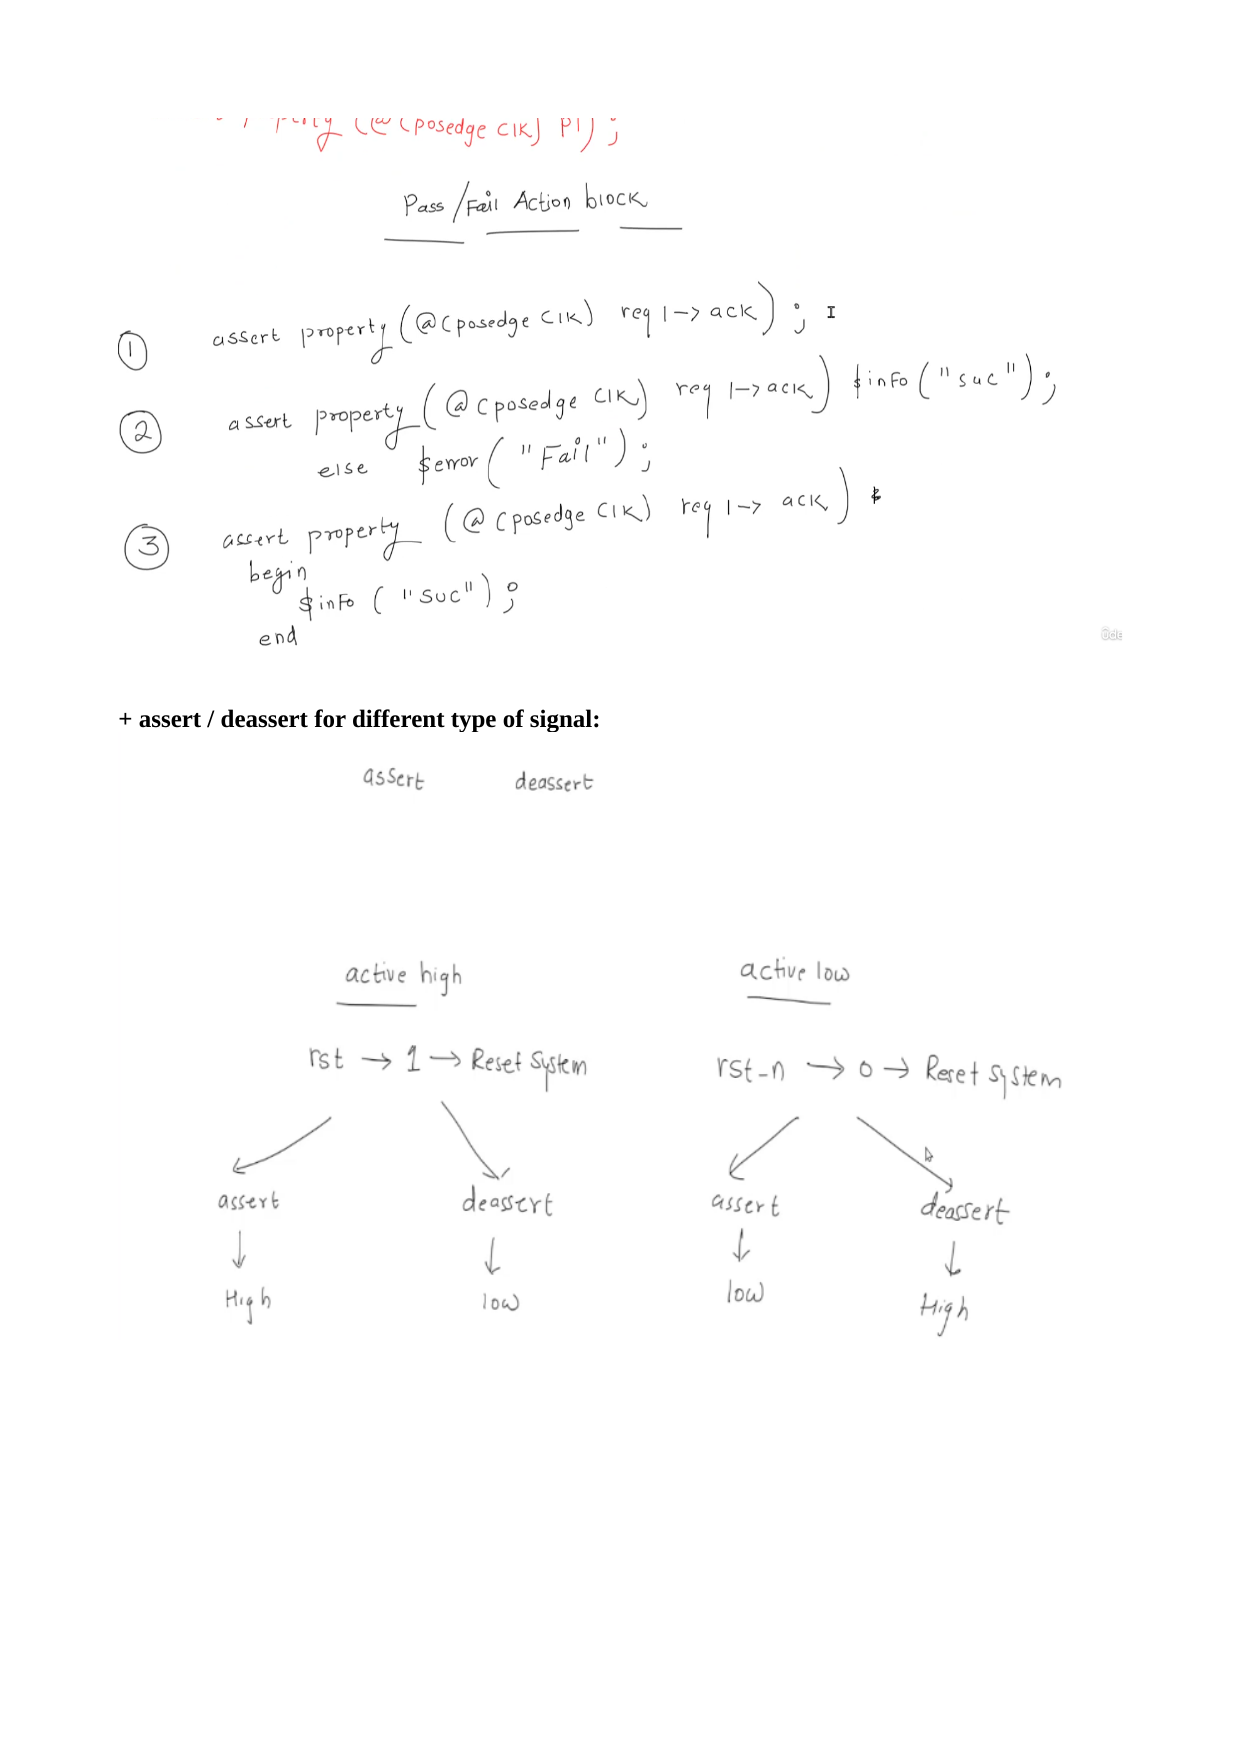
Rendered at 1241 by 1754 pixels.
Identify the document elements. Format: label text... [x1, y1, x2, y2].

picture [118, 732, 1123, 1340]
text + assert / deassert for different type of signal: [118, 704, 1122, 732]
picture [118, 118, 1123, 647]
